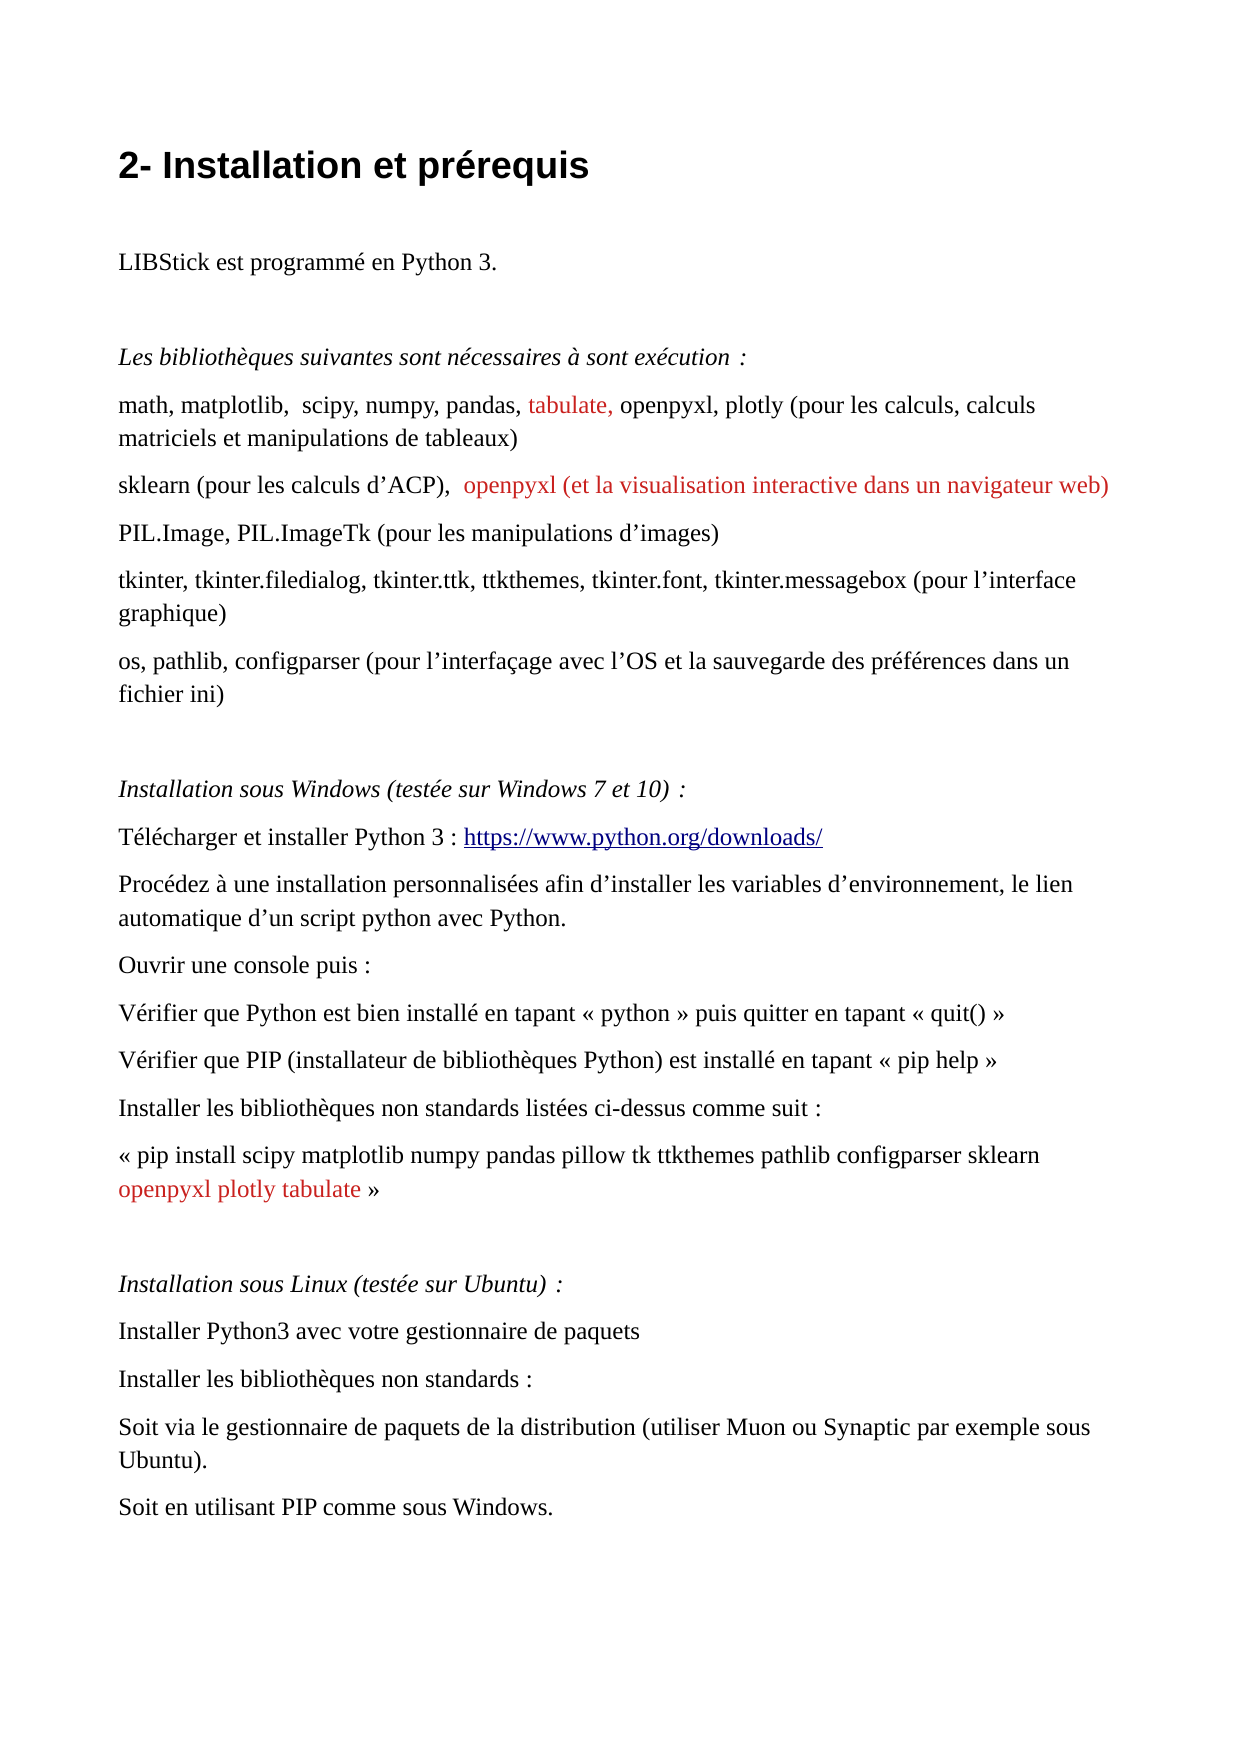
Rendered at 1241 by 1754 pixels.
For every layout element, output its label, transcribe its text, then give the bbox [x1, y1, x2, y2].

text math, matplotlib, scipy, numpy, pandas, tabulate, openpyxl, plotly (pour les calculs, calculs matriciels et manipulations de tableaux) [118, 390, 1122, 451]
subtitle Installer les bibliothèques non standards listées ci-dessus comme suit : [118, 1093, 1122, 1122]
subtitle LIBStick est programmé en Python 3. [118, 247, 1122, 276]
subtitle Vérifier que PIP (installateur de bibliothèques Python) est installé en tapant « pip help » [118, 1045, 1122, 1074]
subtitle Les bibliothèques suivantes sont nécessaires à sont exécution : [118, 342, 1122, 371]
subtitle Installer Python3 avec votre gestionnaire de paquets [118, 1316, 1122, 1345]
subtitle Installation sous Windows (testée sur Windows 7 et 10) : [118, 774, 1122, 803]
subtitle Télécharger et installer Python 3 : https://www.python.org/downloads/ [118, 822, 1122, 851]
subtitle Installer les bibliothèques non standards : [118, 1364, 1122, 1393]
text PIL.Image, PIL.ImageTk (pour les manipulations d’images) [118, 518, 1122, 547]
subtitle Soit via le gestionnaire de paquets de la distribution (utiliser Muon ou Synaptic par exemple sous Ubuntu). [118, 1412, 1122, 1473]
subtitle Soit en utilisant PIP comme sous Windows. [118, 1492, 1122, 1521]
subtitle Installation sous Linux (testée sur Ubuntu) : [118, 1269, 1122, 1298]
subtitle « pip install scipy matplotlib numpy pandas pillow tk ttkthemes pathlib configparser sklearn openpyxl plotly tabulate » [118, 1141, 1122, 1202]
subtitle 2- Installation et prérequis [118, 143, 1122, 187]
text tkinter, tkinter.filedialog, tkinter.ttk, ttkthemes, tkinter.font, tkinter.messagebox (pour l’interface graphique) [118, 566, 1122, 627]
subtitle Procédez à une installation personnalisées afin d’installer les variables d’environnement, le lien automatique d’un script python avec Python. [118, 869, 1122, 931]
subtitle Ouvrir une console puis : [118, 950, 1122, 979]
subtitle Vérifier que Python est bien installé en tapant « python » puis quitter en tapant « quit() » [118, 998, 1122, 1027]
text os, pathlib, configparser (pour l’interfaçage avec l’OS et la sauvegarde des préférences dans un fichier ini) [118, 646, 1122, 708]
text sklearn (pour les calculs d’ACP), openpyxl (et la visualisation interactive dans un navigateur web) [118, 470, 1122, 499]
